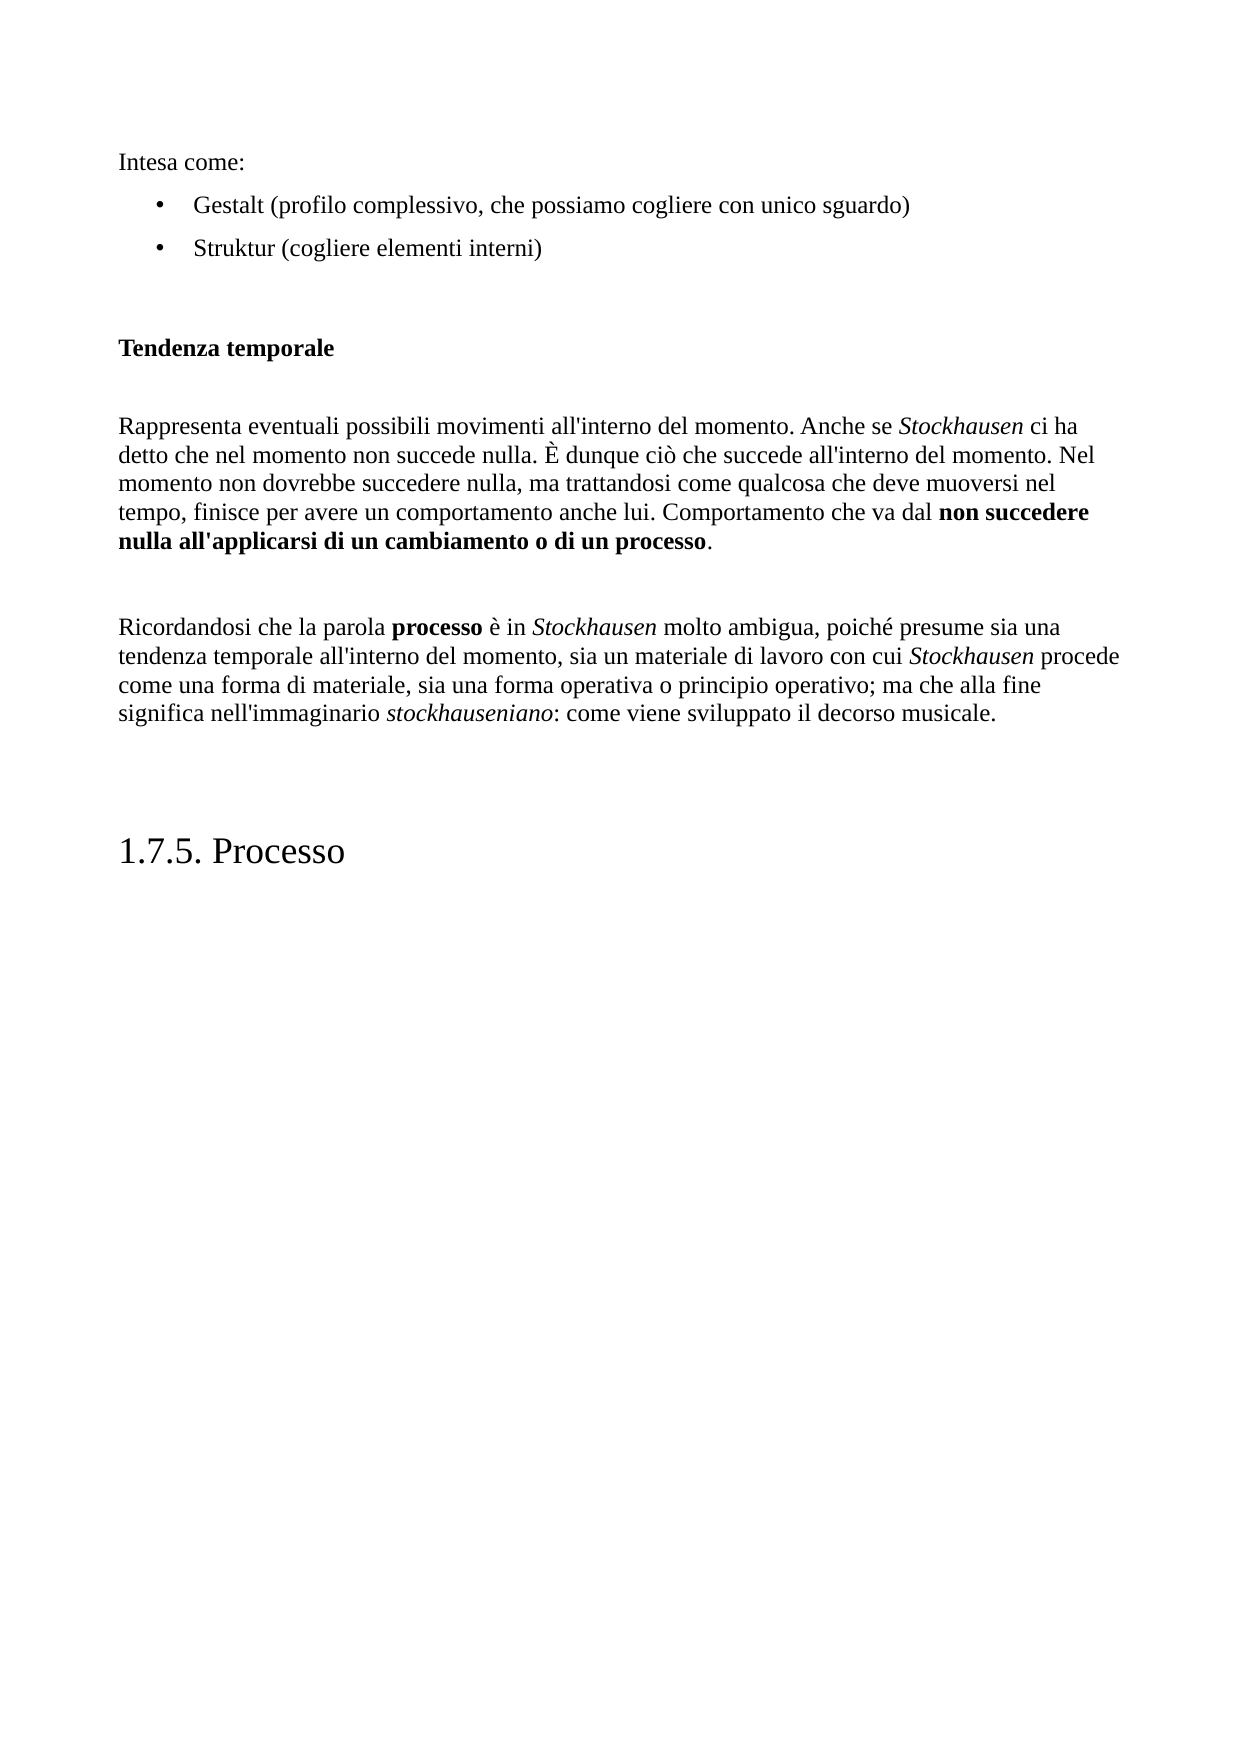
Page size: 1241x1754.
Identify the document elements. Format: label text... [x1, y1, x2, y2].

subtitle Tendenza temporale [118, 333, 1122, 361]
text Ricordandosi che la parola processo è in Stockhausen molto ambigua, poiché presume sia una tendenza temporale all'interno del momento, sia un materiale di lavoro con cui Stockhausen procede come una forma di materiale, sia una forma operativa o principio operativo; ma che alla fine significa nell'immaginario stockhauseniano: come viene sviluppato il decorso musicale. [118, 612, 1122, 727]
list Gestalt (profilo complessivo, che possiamo cogliere con unico sguardo) [156, 190, 1122, 219]
text Rappresenta eventuali possibili movimenti all'interno del momento. Anche se Stockhausen ci ha detto che nel momento non succede nulla. È dunque ciò che succede all'interno del momento. Nel momento non dovrebbe succedere nulla, ma trattandosi come qualcosa che deve muoversi nel tempo, finisce per avere un comportamento anche lui. Comportamento che va dal non succedere nulla all'applicarsi di un cambiamento o di un processo. [118, 411, 1122, 555]
text Intesa come: [118, 147, 1122, 176]
text 1.7.5. Processo [118, 828, 1122, 871]
list Struktur (cogliere elementi interni) [156, 233, 1122, 262]
